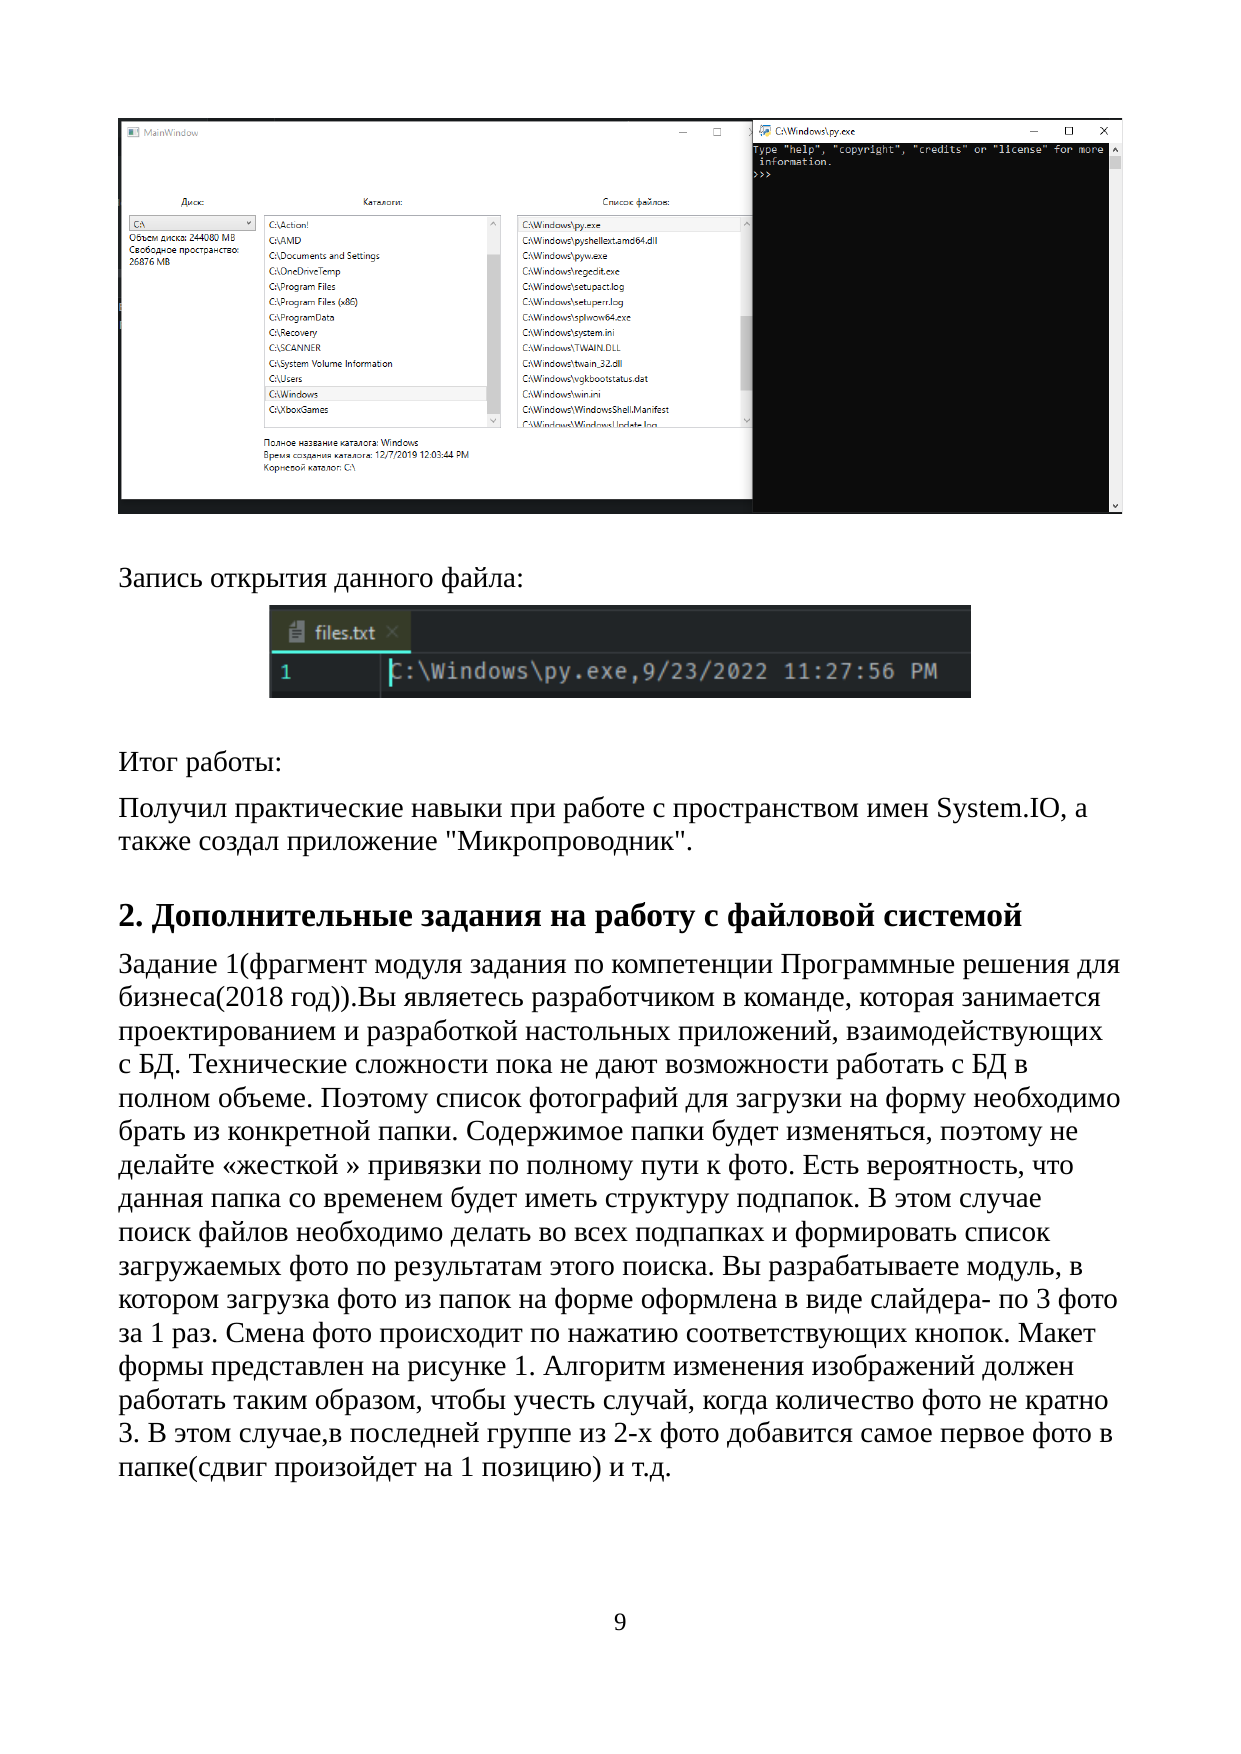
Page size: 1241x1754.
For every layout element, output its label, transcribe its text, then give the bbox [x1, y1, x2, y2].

subtitle Дополнительные задания на работу с файловой системой [118, 894, 1122, 933]
text Итог работы: [118, 744, 1122, 777]
picture [269, 605, 971, 698]
picture [118, 118, 1123, 514]
text Задание 1(фрагмент модуля задания по компетенции Программные решения для бизнеса(2018 год)).Вы являетесь разработчиком в команде, которая занимается проектированием и разработкой настольных приложений, взаимодействующих с БД. Технические сложности пока не дают возможности работать с БД в полном объеме. Поэтому список фотографий для загрузки на форму необходимо брать из конкретной папки. Содержимое папки будет изменяться, поэтому не делайте «жесткой » привязки по полному пути к фото. Есть вероятность, что данная папка со временем будет иметь структуру подпапок. В этом случае поиск файлов необходимо делать во всех подпапках и формировать список загружаемых фото по результатам этого поиска. Вы разрабатываете модуль, в котором загрузка фото из папок на форме оформлена в виде слайдера- по 3 фото за 1 раз. Смена фото происходит по нажатию соответствующих кнопок. Макет формы представлен на рисунке 1. Алгоритм изменения изображений должен работать таким образом, чтобы учесть случай, когда количество фото не кратно 3. В этом случае,в последней группе из 2-х фото добавится самое первое фото в папке(сдвиг произойдет на 1 позицию) и т.д. [118, 946, 1122, 1482]
text Запись открытия данного файла: [118, 560, 1122, 593]
text Получил практические навыки при работе с пространством имен System.IO, а также создал приложение "Микропроводник". [118, 790, 1122, 857]
